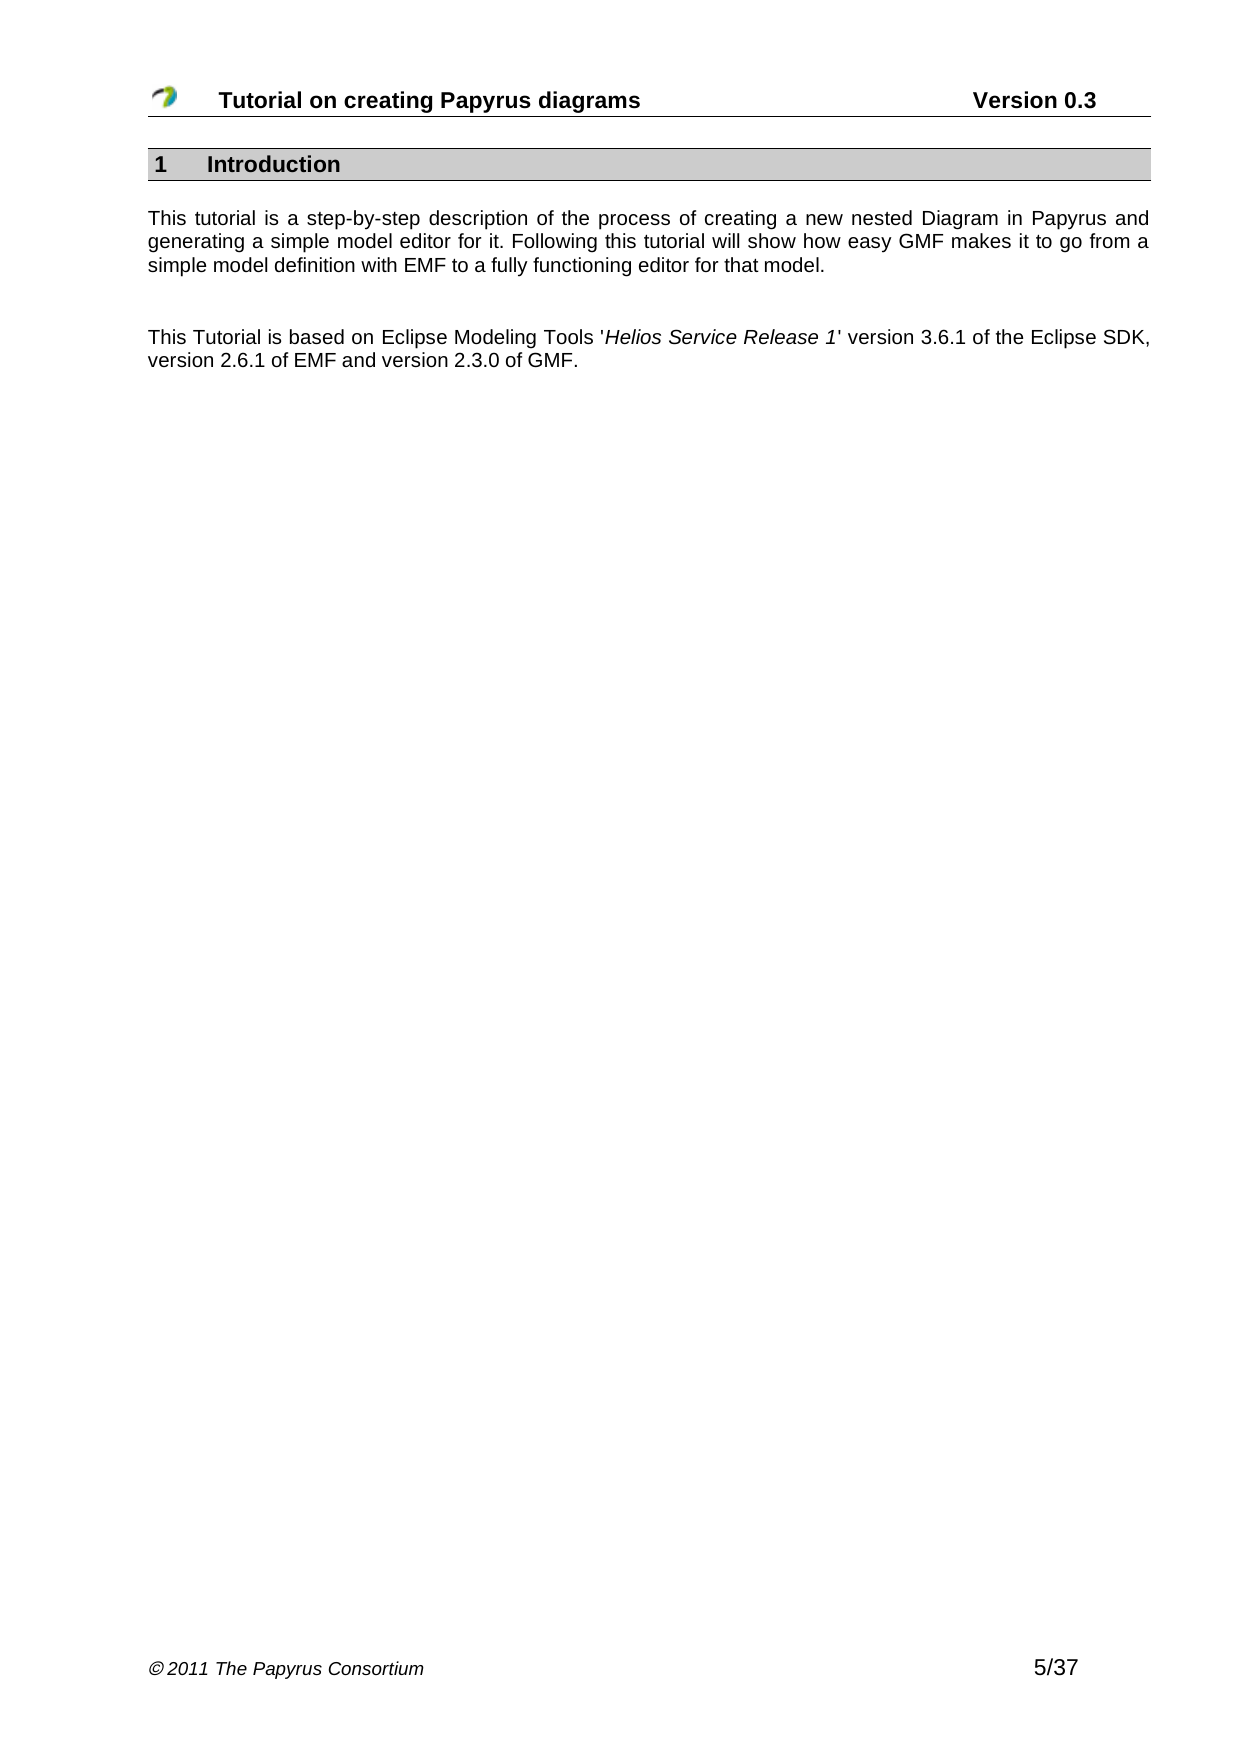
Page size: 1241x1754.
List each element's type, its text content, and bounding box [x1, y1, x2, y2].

text This tutorial is a step-by-step description of the process of creating a new nested Diagram in Papyrus and generating a simple model editor for it. Following this tutorial will show how easy GMF makes it to go from a simple model definition with EMF to a fully functioning editor for that model. [148, 206, 1151, 277]
text This Tutorial is based on Eclipse Modeling Tools 'Helios Service Release 1' version 3.6.1 of the Eclipse SDK, version 2.6.1 of EMF and version 2.3.0 of GMF. [148, 325, 1151, 372]
picture [152, 84, 177, 110]
subtitle Introduction [148, 149, 1151, 180]
